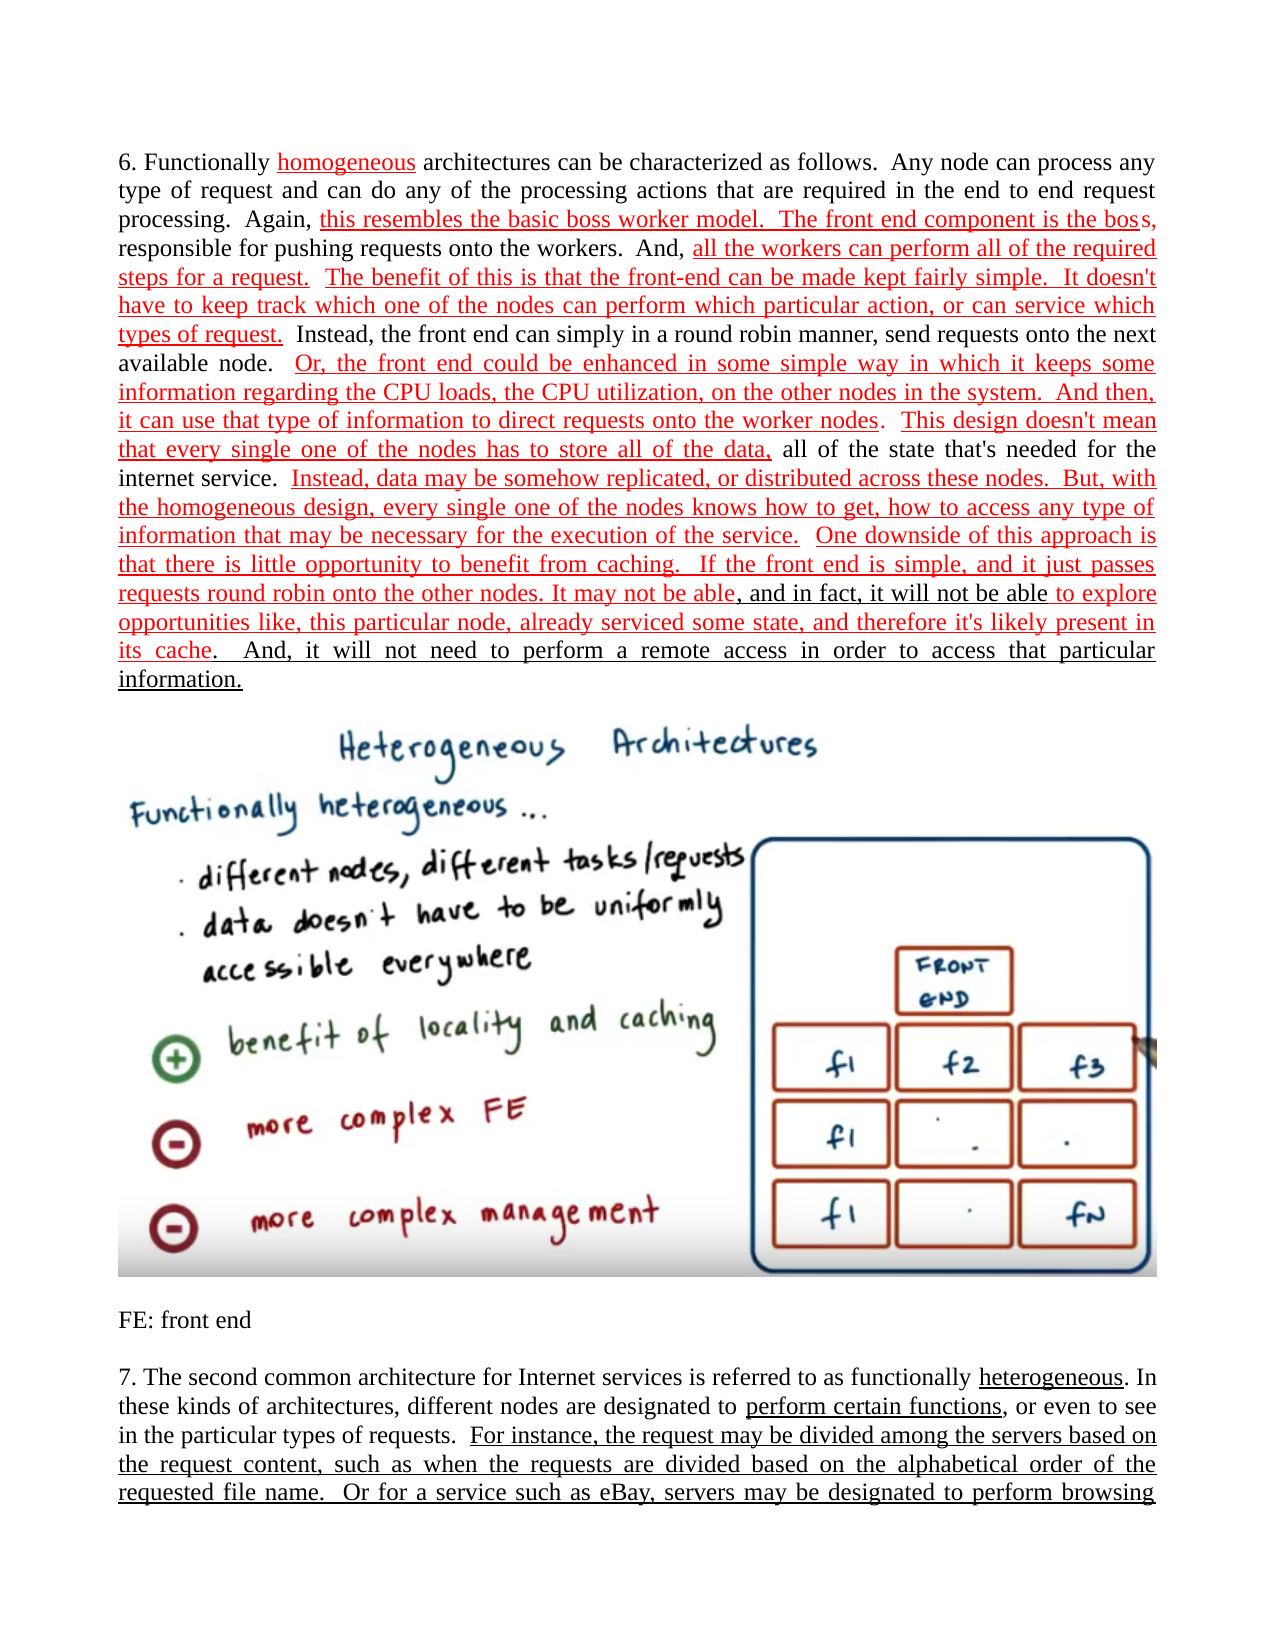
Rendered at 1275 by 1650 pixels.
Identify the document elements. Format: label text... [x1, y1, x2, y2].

picture [118, 721, 1157, 1277]
text 7. The second common architecture for Internet services is referred to as functionally heterogeneous. In these kinds of architectures, different nodes are designated to perform certain functions, or even to see in the particular types of requests. For instance, the request may be divided among the servers based on the request content, such as when the requests are divided based on the alphabetical order of the [118, 1362, 1157, 1474]
text FE: front end [118, 1305, 1157, 1334]
text 6. Functionally homogeneous architectures can be characterized as follows. Any node can process any type of request and can do any of the processing actions that are required in the end to end request processing. Again, this resembles the basic boss worker model. The front end component is the boss, responsible for pushing requests onto the workers. And, all the workers can perform all of the required steps for a request. The benefit of this is that the front-end can be made kept fairly simple. It doesn't have to keep track which one of the nodes can perform which particular action, or can service which types of request. Instead, the front end can simply in a round robin manner, send requests onto the next available node. Or, the front end could be enhanced in some simple way in which it keeps some information regarding the CPU loads, the CPU utilization, on the other nodes in the system. And then, it can use that type of information to direct requests onto the worker nodes. This design doesn't mean that every single one of the nodes has to store all of the data, all of the state that's needed for the internet service. Instead, data may be somehow replicated, or distributed across these nodes. But, with the homogeneous design, every single one of the nodes knows how to get, how to access any type of information that may be necessary for the execution of the service. One downside of this approach is that there is little opportunity to benefit from caching. If the front end is simple, and it just passes requests round robin onto the other nodes. It may not be able, and in fact, it will not be able to explore [118, 147, 1157, 603]
text opportunities like, this particular node, already serviced some state, and therefore it's likely present in its cache. And, it will not need to perform a remote access in order to access that particular information. [118, 604, 1157, 693]
text requested file name. Or for a service such as eBay, servers may be designated to perform browsing [118, 1475, 1157, 1506]
